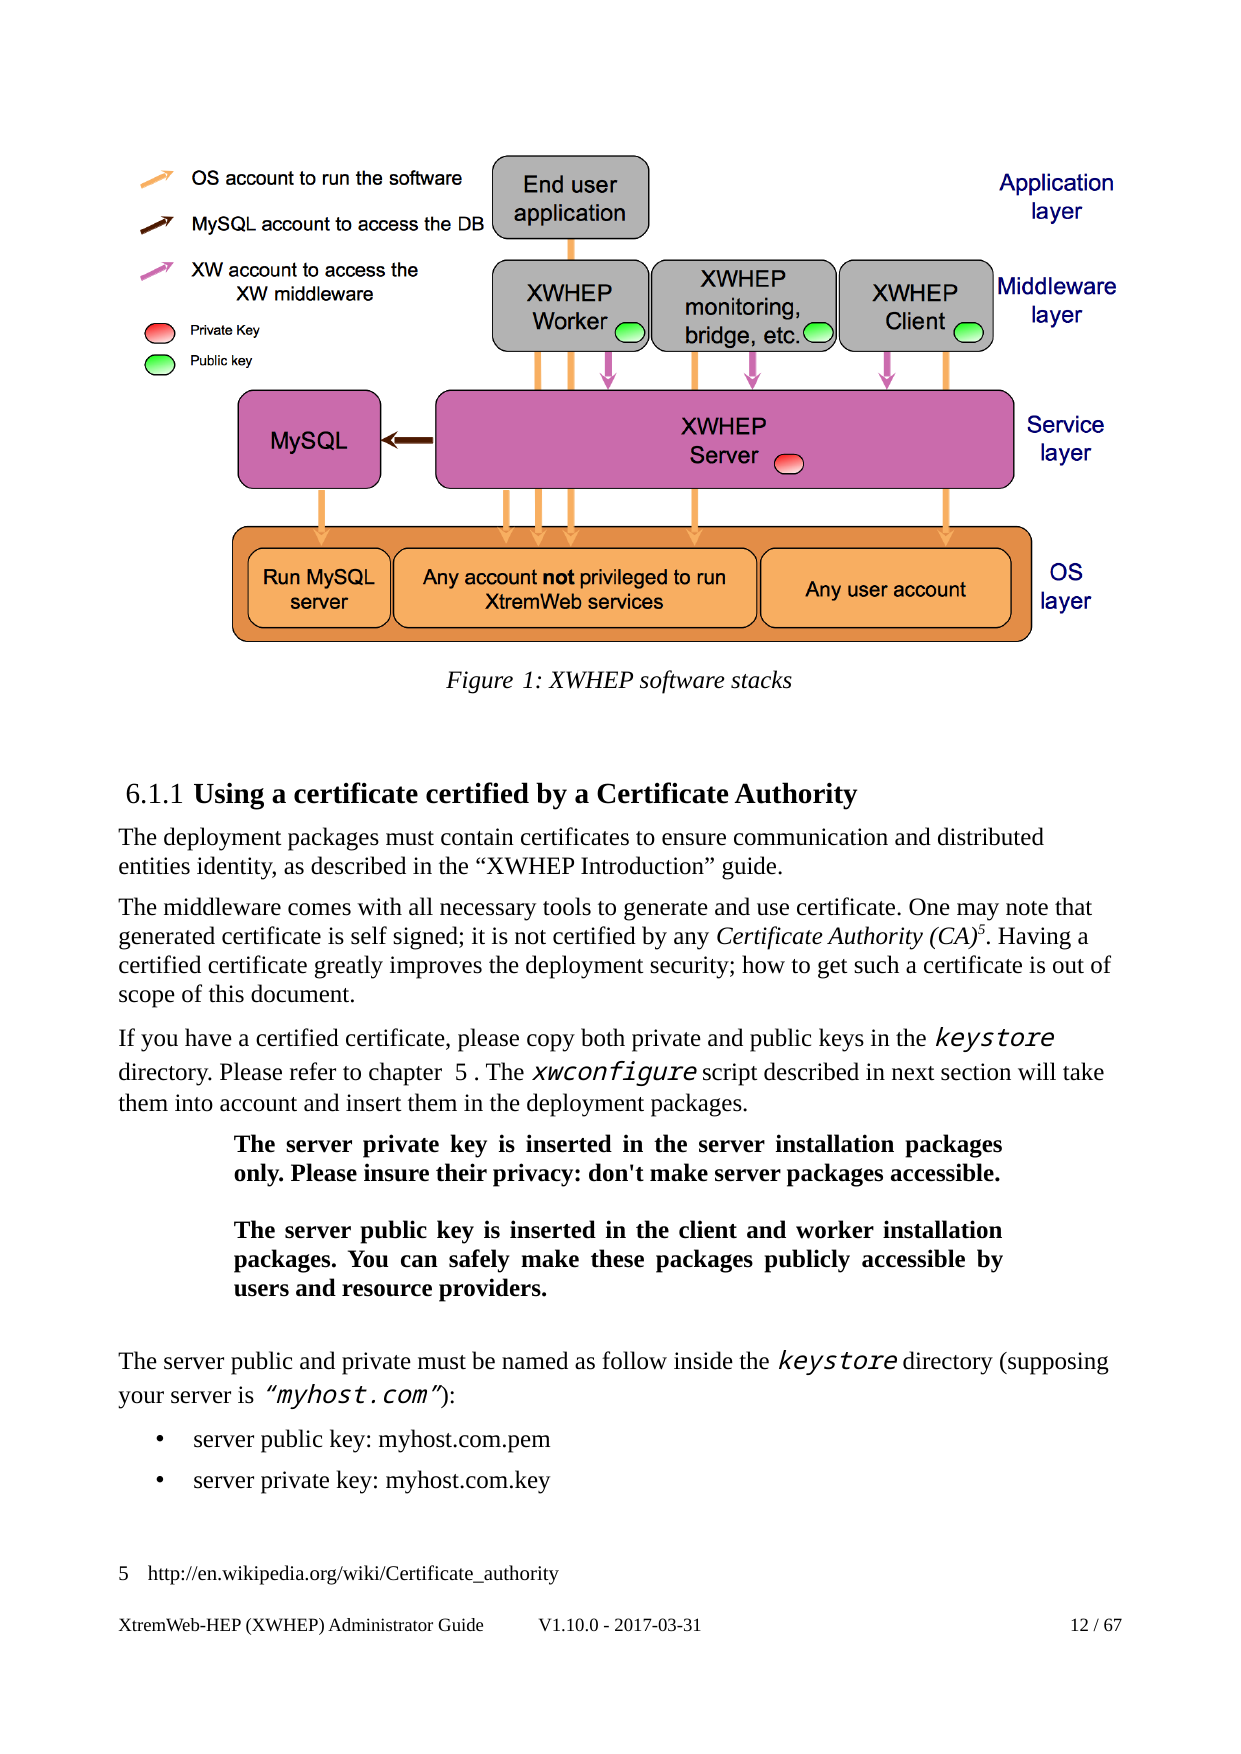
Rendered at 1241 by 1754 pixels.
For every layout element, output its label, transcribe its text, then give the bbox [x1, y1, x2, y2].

text http://en.wikipedia.org/wiki/Certificate_authority [118, 1561, 1122, 1585]
text The deployment packages must contain certificates to ensure communication and distributed entities identity, as described in the “XWHEP Introduction” guide. [118, 822, 1122, 880]
text Figure 1: XWHEP software stacks [118, 666, 1122, 694]
text If you have a certified certificate, please copy both private and public keys in the keystore directory. Please refer to chapter 5. The xwconfigure script described in next section will take them into account and insert them in the deployment packages. [118, 1020, 1122, 1117]
list server public key: myhost.com.pem [156, 1424, 1122, 1452]
picture [118, 132, 1123, 666]
text The server public key is inserted in the client and worker installation packages. You can safely make these packages publicly accessible by users and resource providers. [233, 1216, 1004, 1302]
subtitle Using a certificate certified by a Certificate Authority [118, 776, 1122, 810]
text The server public and private must be named as follow inside the keystore directory (supposing your server is “myhost.com”): [118, 1343, 1122, 1411]
text The middleware comes with all necessary tools to generate and use certificate. One may note that generated certificate is self signed; it is not certified by any Certificate Authority (CA). Having a certified certificate greatly improves the deployment security; how to get such a certificate is out of scope of this document. [118, 892, 1122, 1007]
list server private key: myhost.com.key [156, 1465, 1122, 1494]
text The server private key is inserted in the server installation packages only. Please insure their privacy: don't make server packages accessible. [233, 1129, 1004, 1187]
